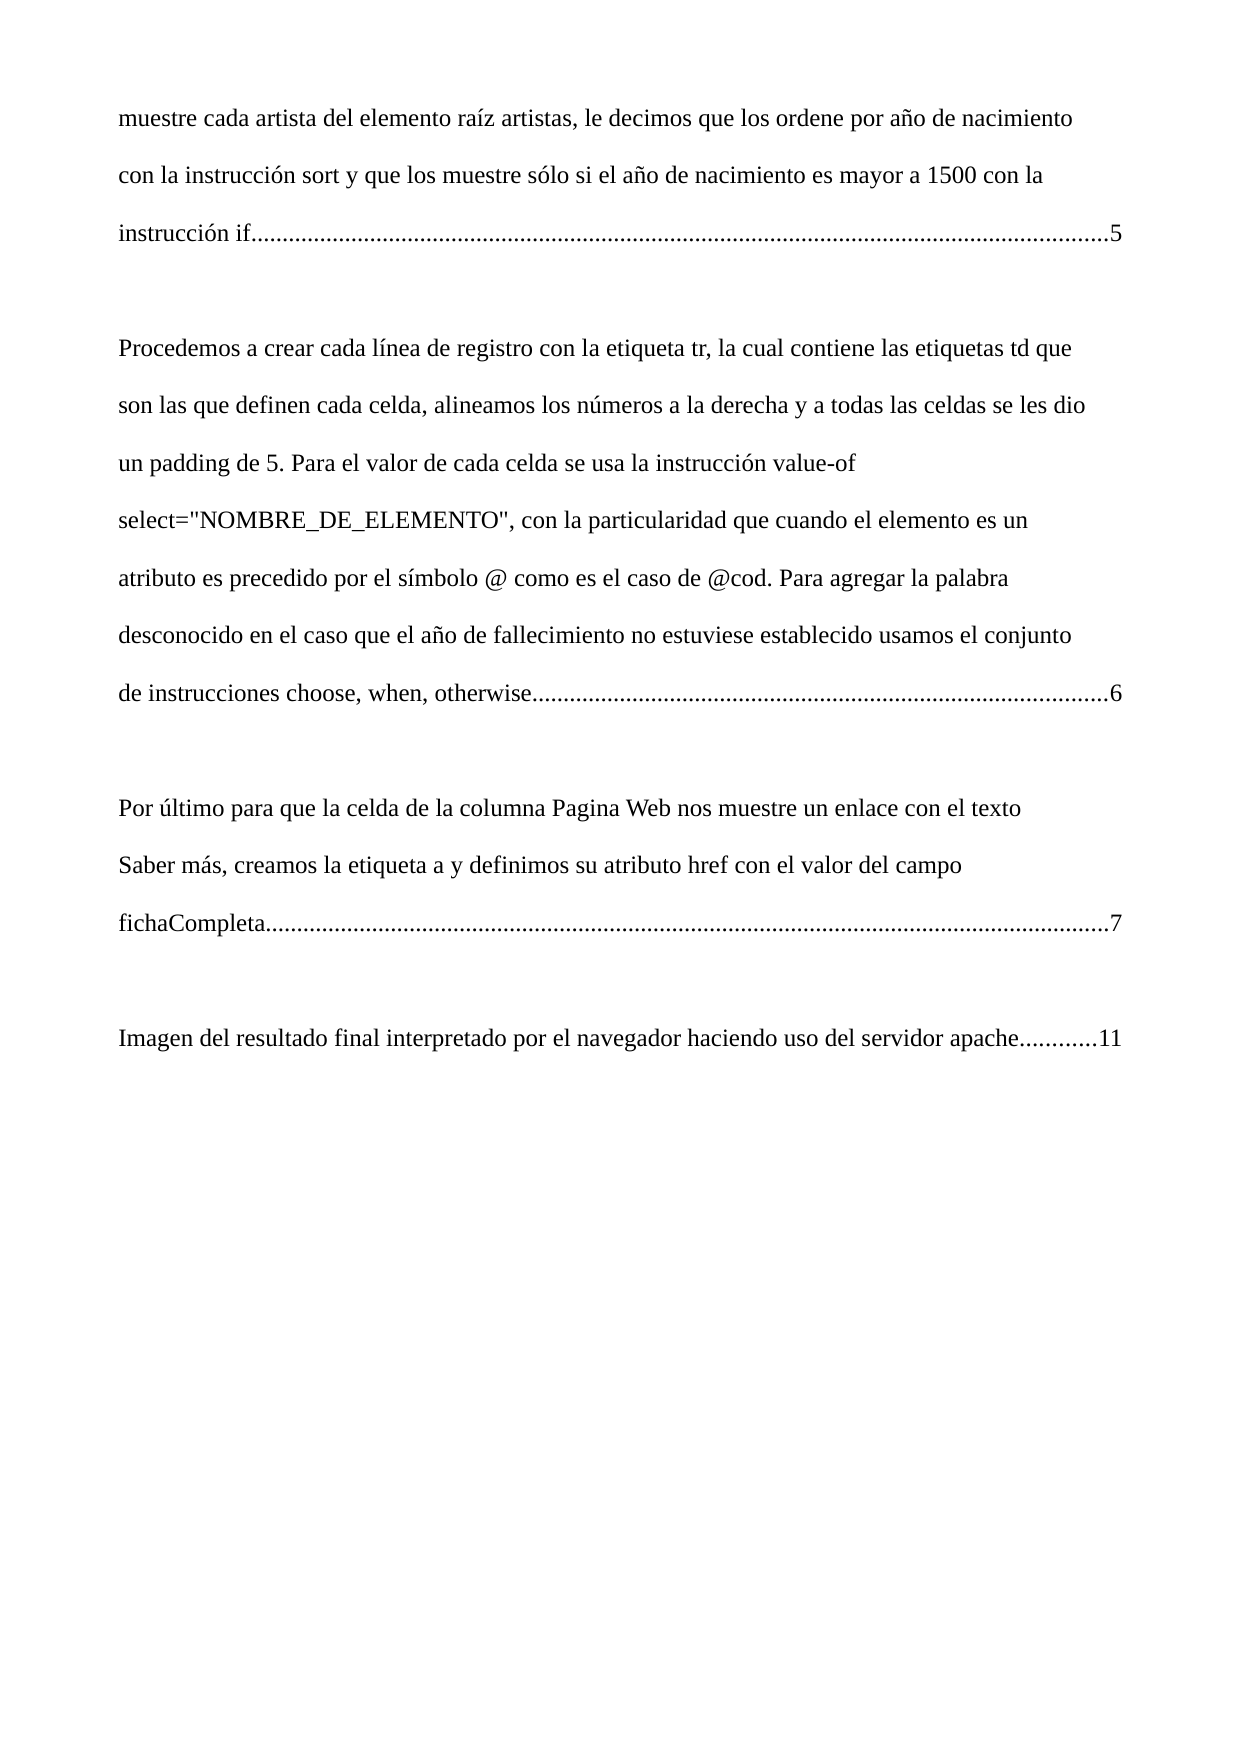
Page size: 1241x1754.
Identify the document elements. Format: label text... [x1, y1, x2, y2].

text Imagen del resultado final interpretado por el navegador haciendo uso del servidor apache 11 [118, 1023, 1122, 1052]
text atributo es precedido por el símbolo @ como es el caso de @cod. Para agregar la palabra desconocido en el caso que el año de fallecimiento no estuviese establecido usamos el conjunto [118, 563, 1122, 649]
text Por último para que la celda de la columna Pagina Web nos muestre un enlace con el texto [118, 793, 1122, 822]
text muestre cada artista del elemento raíz artistas, le decimos que los ordene por año de nacimiento [118, 103, 1122, 132]
text de instrucciones choose, when, otherwise 6 [118, 678, 1122, 707]
text fichaCompleta 7 [118, 908, 1122, 937]
text Saber más, creamos la etiqueta a y definimos su atributo href con el valor del campo [118, 851, 1122, 879]
text Procedemos a crear cada línea de registro con la etiqueta tr, la cual contiene las etiquetas td que [118, 333, 1122, 362]
text con la instrucción sort y que los muestre sólo si el año de nacimiento es mayor a 1500 con la instrucción if 5 [118, 161, 1122, 247]
text un padding de 5. Para el valor de cada celda se usa la instrucción value-of select="NOMBRE_DE_ELEMENTO", con la particularidad que cuando el elemento es un [118, 448, 1122, 534]
text son las que definen cada celda, alineamos los números a la derecha y a todas las celdas se les dio [118, 391, 1122, 419]
